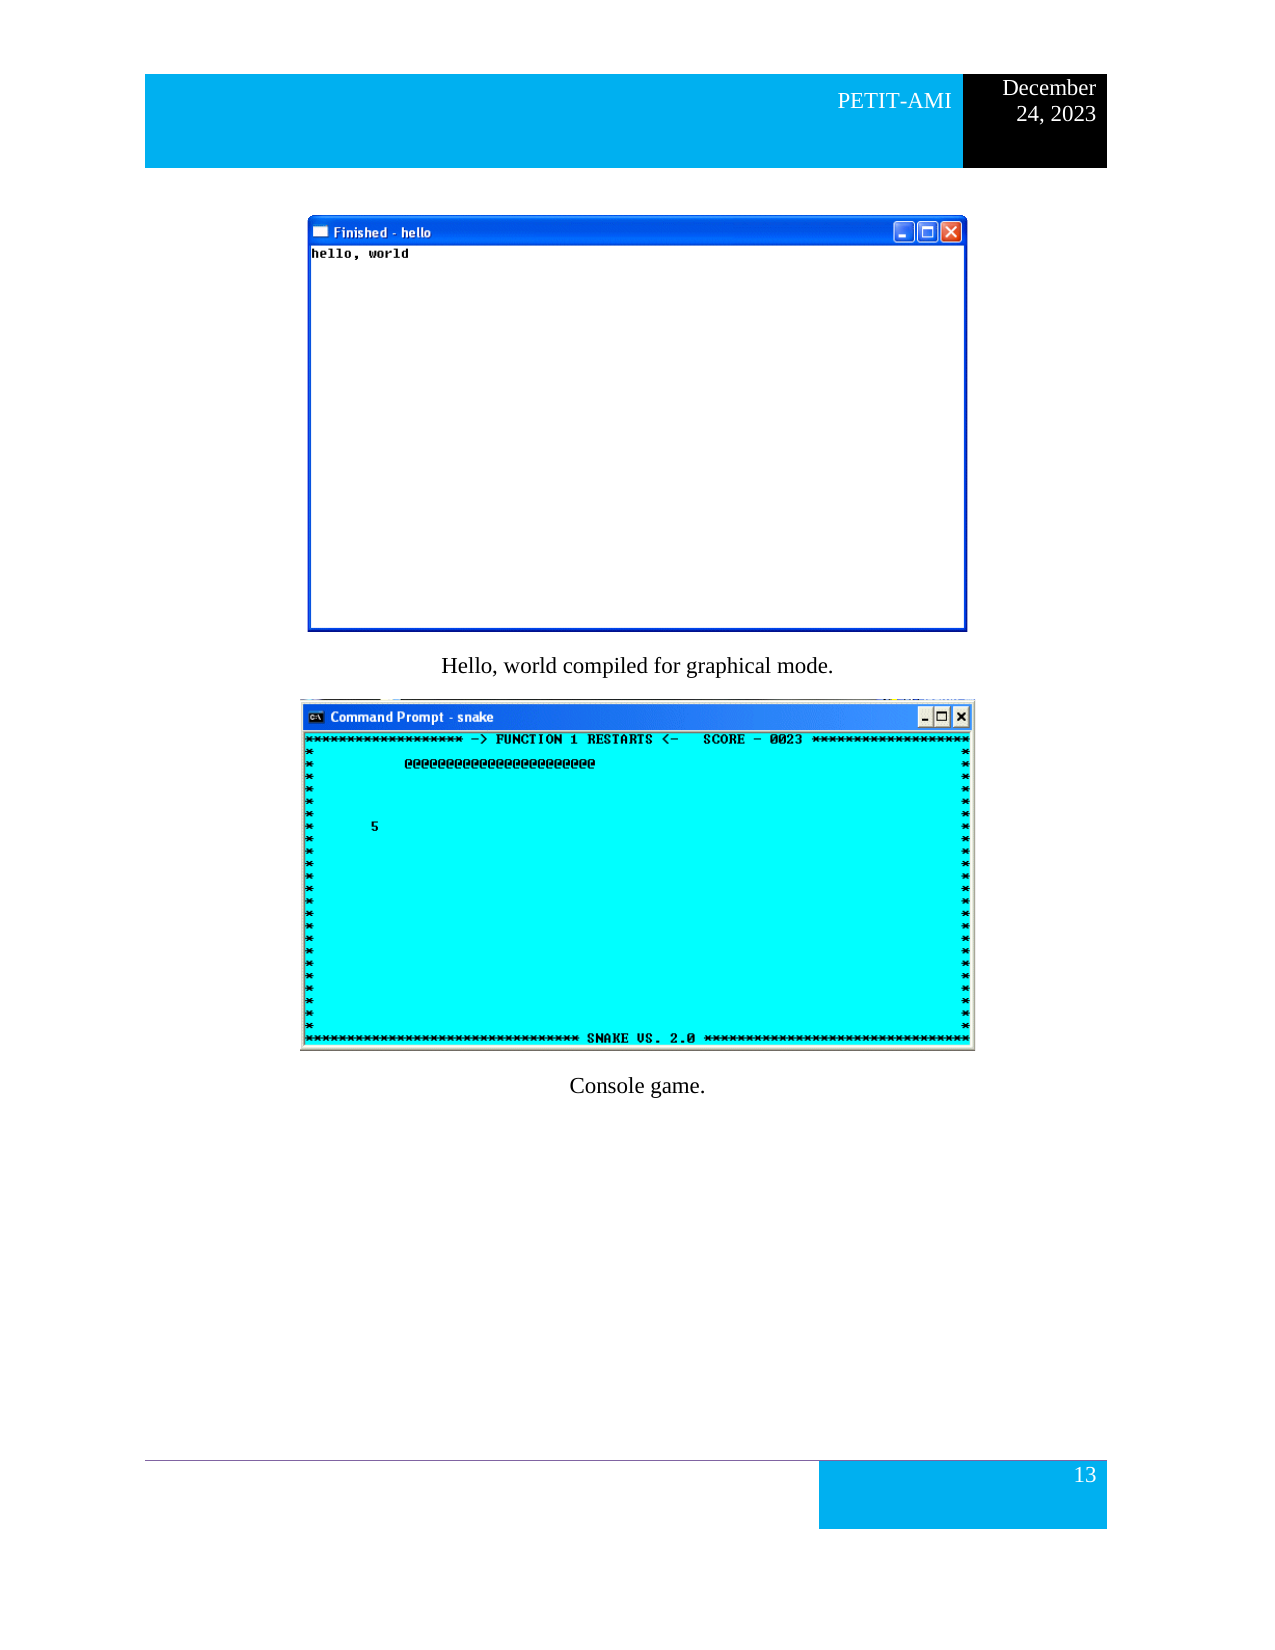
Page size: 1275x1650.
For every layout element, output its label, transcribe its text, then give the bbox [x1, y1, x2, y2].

text Hello, world compiled for graphical mode. [156, 653, 1118, 679]
text Console game. [156, 1072, 1118, 1098]
picture [307, 215, 968, 632]
picture [300, 699, 976, 1051]
